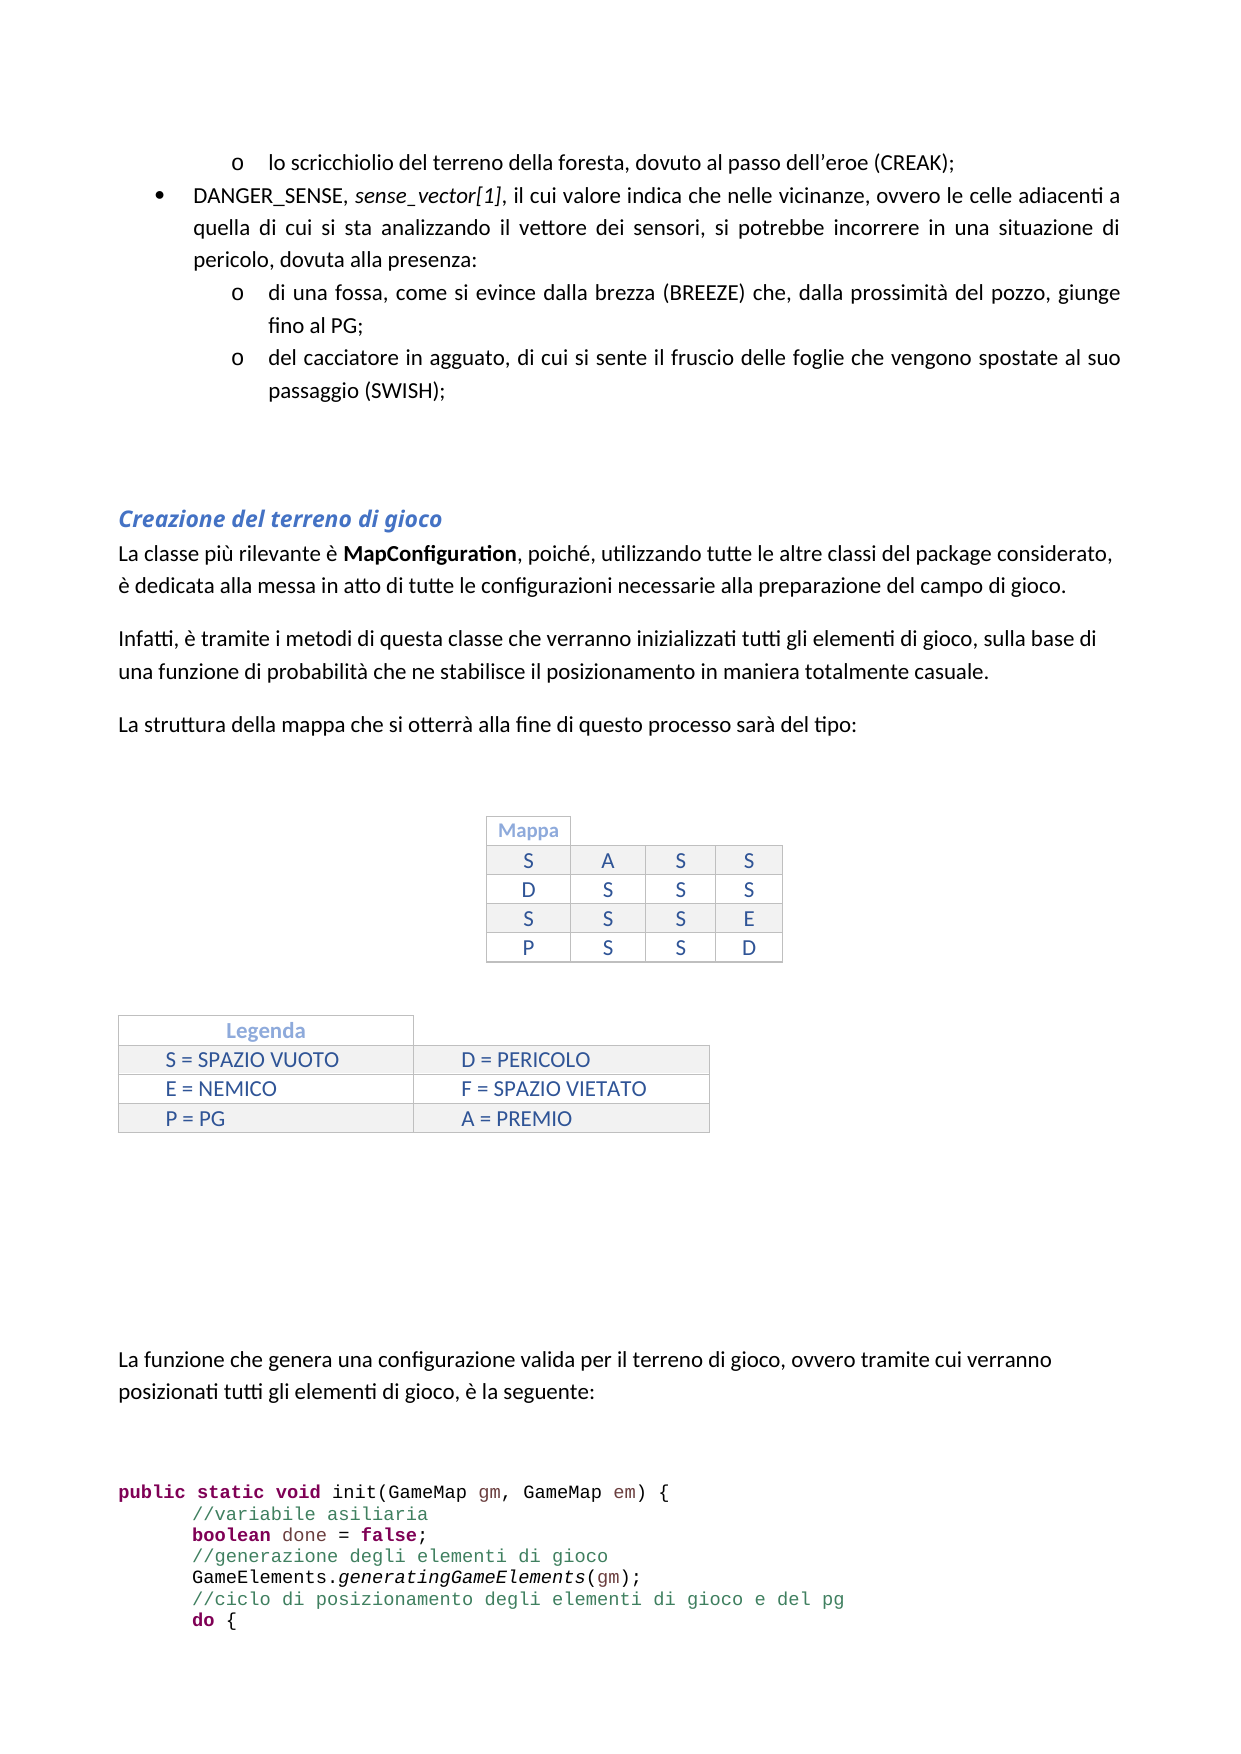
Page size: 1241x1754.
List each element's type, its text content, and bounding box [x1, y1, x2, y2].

text //ciclo di posizionamento degli elementi di gioco e del pg [118, 1589, 1122, 1611]
table_cell D [716, 933, 782, 961]
table_cell S [716, 846, 782, 874]
text //generazione degli elementi di gioco [118, 1547, 1122, 1568]
table_cell P [487, 933, 570, 961]
list lo scricchiolio del terreno della foresta, dovuto al passo dell’eroe (CREAK); [231, 148, 1122, 177]
text La struttura della mappa che si otterrà alla fine di questo processo sarà del tipo: [118, 710, 1122, 738]
text GameElements.generatingGameElements(gm); [118, 1568, 1122, 1589]
table_cell S [646, 875, 715, 903]
list DANGER_SENSE, sense_vector[1], il cui valore indica che nelle vicinanze, ovvero le celle adiacenti a quella di cui si sta analizzando il vettore dei sensori, si potrebbe incorrere in una situazione di pericolo, dovuta alla presenza: [156, 181, 1122, 273]
table_header Legenda [119, 1016, 413, 1044]
table_cell S [487, 846, 570, 874]
table_cell F = SPAZIO VIETATO [414, 1075, 709, 1103]
table_cell S [646, 904, 715, 932]
table_header [571, 816, 645, 845]
table_header Mappa [487, 817, 570, 845]
list di una fossa, come si evince dalla brezza (BREEZE) che, dalla prossimità del pozzo, giunge fino al PG; [231, 278, 1122, 339]
text La classe più rilevante è MapConfiguration, poiché, utilizzando tutte le altre classi del package considerato, è dedicata alla messa in atto di tutte le configurazioni necessarie alla preparazione del campo di gioco. [118, 539, 1122, 599]
table_cell E = NEMICO [119, 1075, 413, 1103]
text public static void init(GameMap gm, GameMap em) { [118, 1483, 1122, 1504]
table_cell S = SPAZIO VUOTO [119, 1046, 413, 1073]
text //variabile asiliaria [118, 1504, 1122, 1526]
table_cell S [487, 904, 570, 932]
text Infatti, è tramite i metodi di questa classe che verranno inizializzati tutti gli elementi di gioco, sulla base di una funzione di probabilità che ne stabilisce il posizionamento in maniera totalmente casuale. [118, 624, 1122, 685]
subtitle Creazione del terreno di gioco [118, 503, 1122, 535]
table_header [716, 816, 782, 845]
table_cell D [487, 875, 570, 903]
table_header [414, 1015, 709, 1044]
table_cell D = PERICOLO [414, 1046, 709, 1073]
table_cell A [571, 846, 645, 874]
table_cell S [571, 904, 645, 932]
table_cell S [646, 933, 715, 961]
table_cell S [716, 875, 782, 903]
text La funzione che genera una configurazione valida per il terreno di gioco, ovvero tramite cui verranno posizionati tutti gli elementi di gioco, è la seguente: [118, 1345, 1122, 1405]
table_cell P = PG [119, 1104, 413, 1132]
table_cell S [571, 875, 645, 903]
text boolean done = false; [118, 1526, 1122, 1547]
text do { [118, 1611, 1122, 1632]
table_cell E [716, 904, 782, 932]
list del cacciatore in agguato, di cui si sente il fruscio delle foglie che vengono spostate al suo passaggio (SWISH); [231, 343, 1122, 404]
table_cell S [571, 933, 645, 961]
table_cell S [646, 846, 715, 874]
table_cell A = PREMIO [414, 1104, 709, 1132]
table_header [645, 816, 716, 845]
